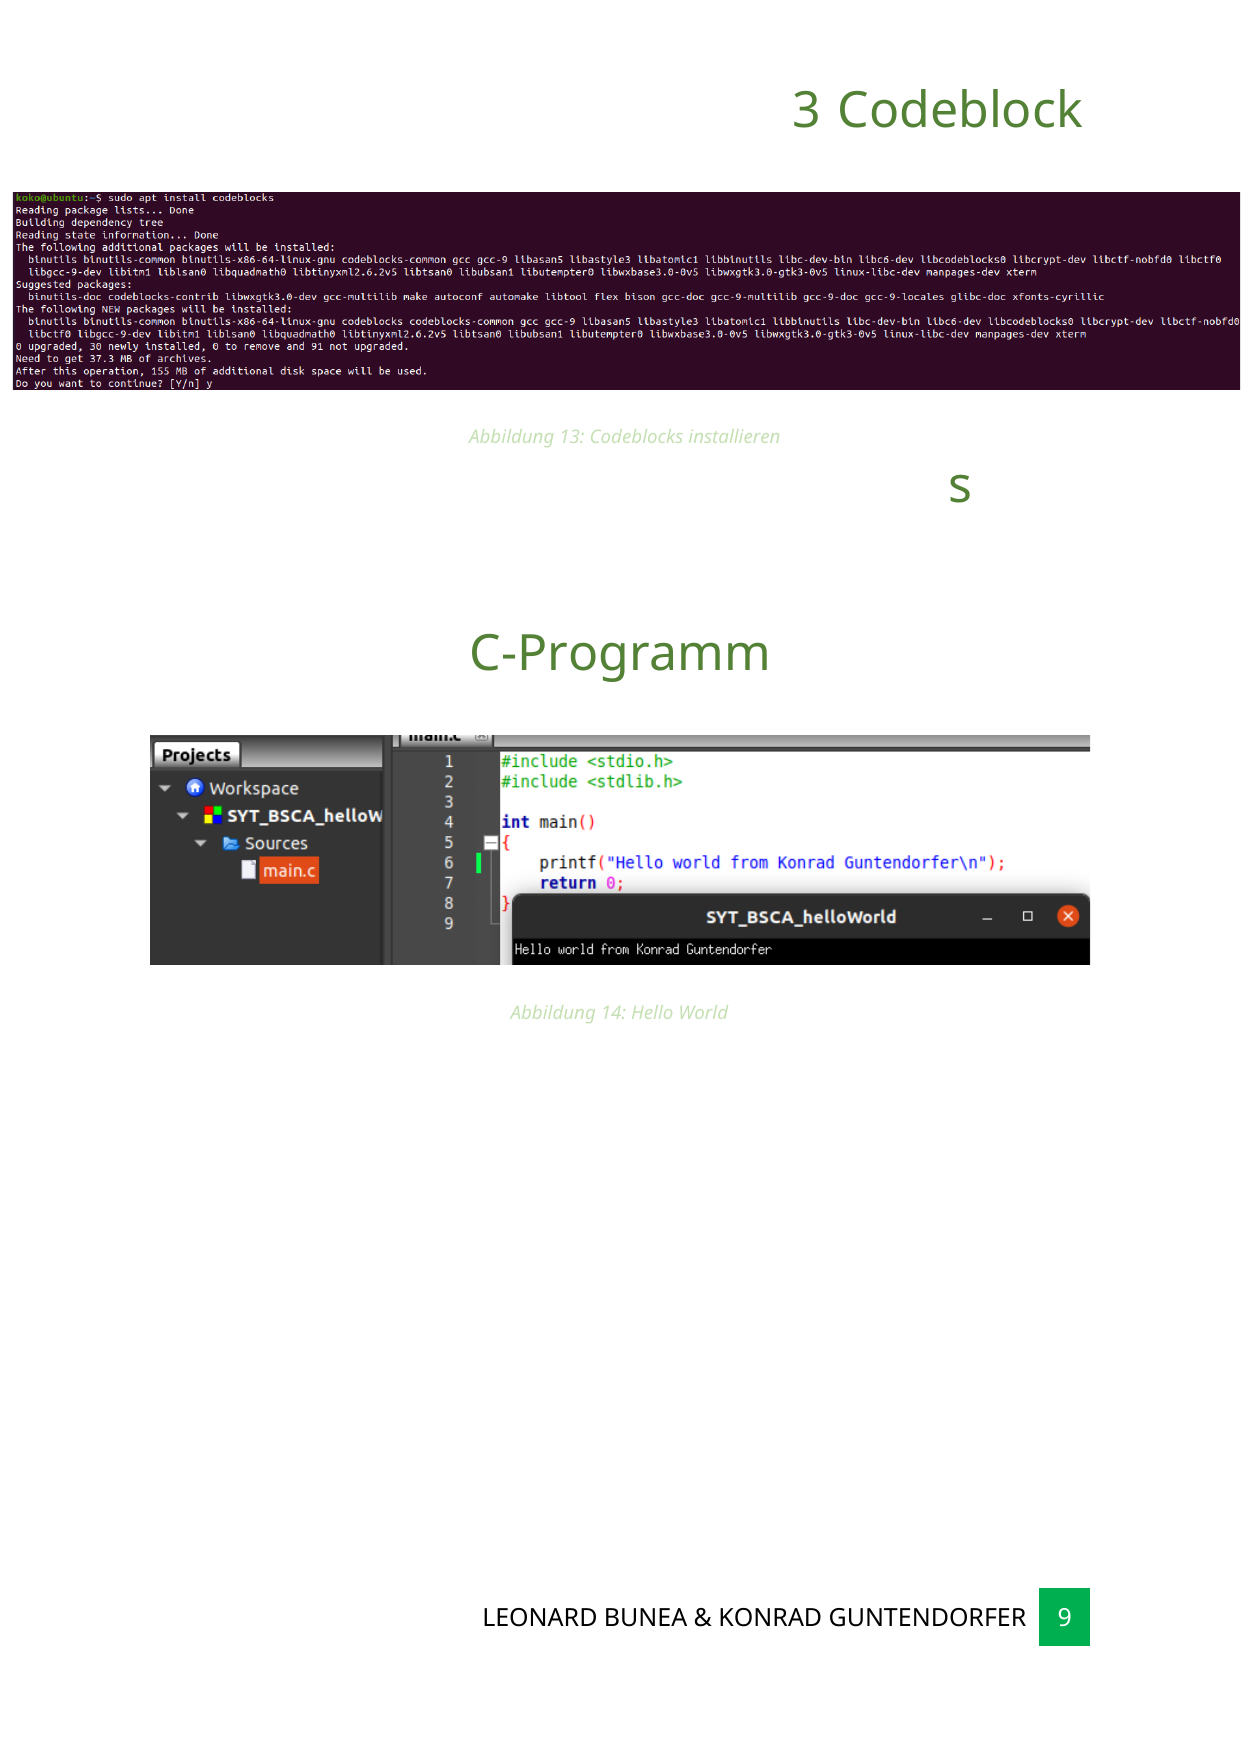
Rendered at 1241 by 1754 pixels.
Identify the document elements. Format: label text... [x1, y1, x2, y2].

subtitle Codeblocks [12, 390, 1239, 423]
subtitle C-Programm [150, 617, 1090, 685]
subtitle Codeblocks [785, 74, 1090, 192]
text Abbildung 13: Codeblocks installieren [12, 423, 1239, 449]
subtitle Codeblocks [785, 449, 1090, 517]
text Abbildung 14: Hello World [150, 999, 1090, 1025]
